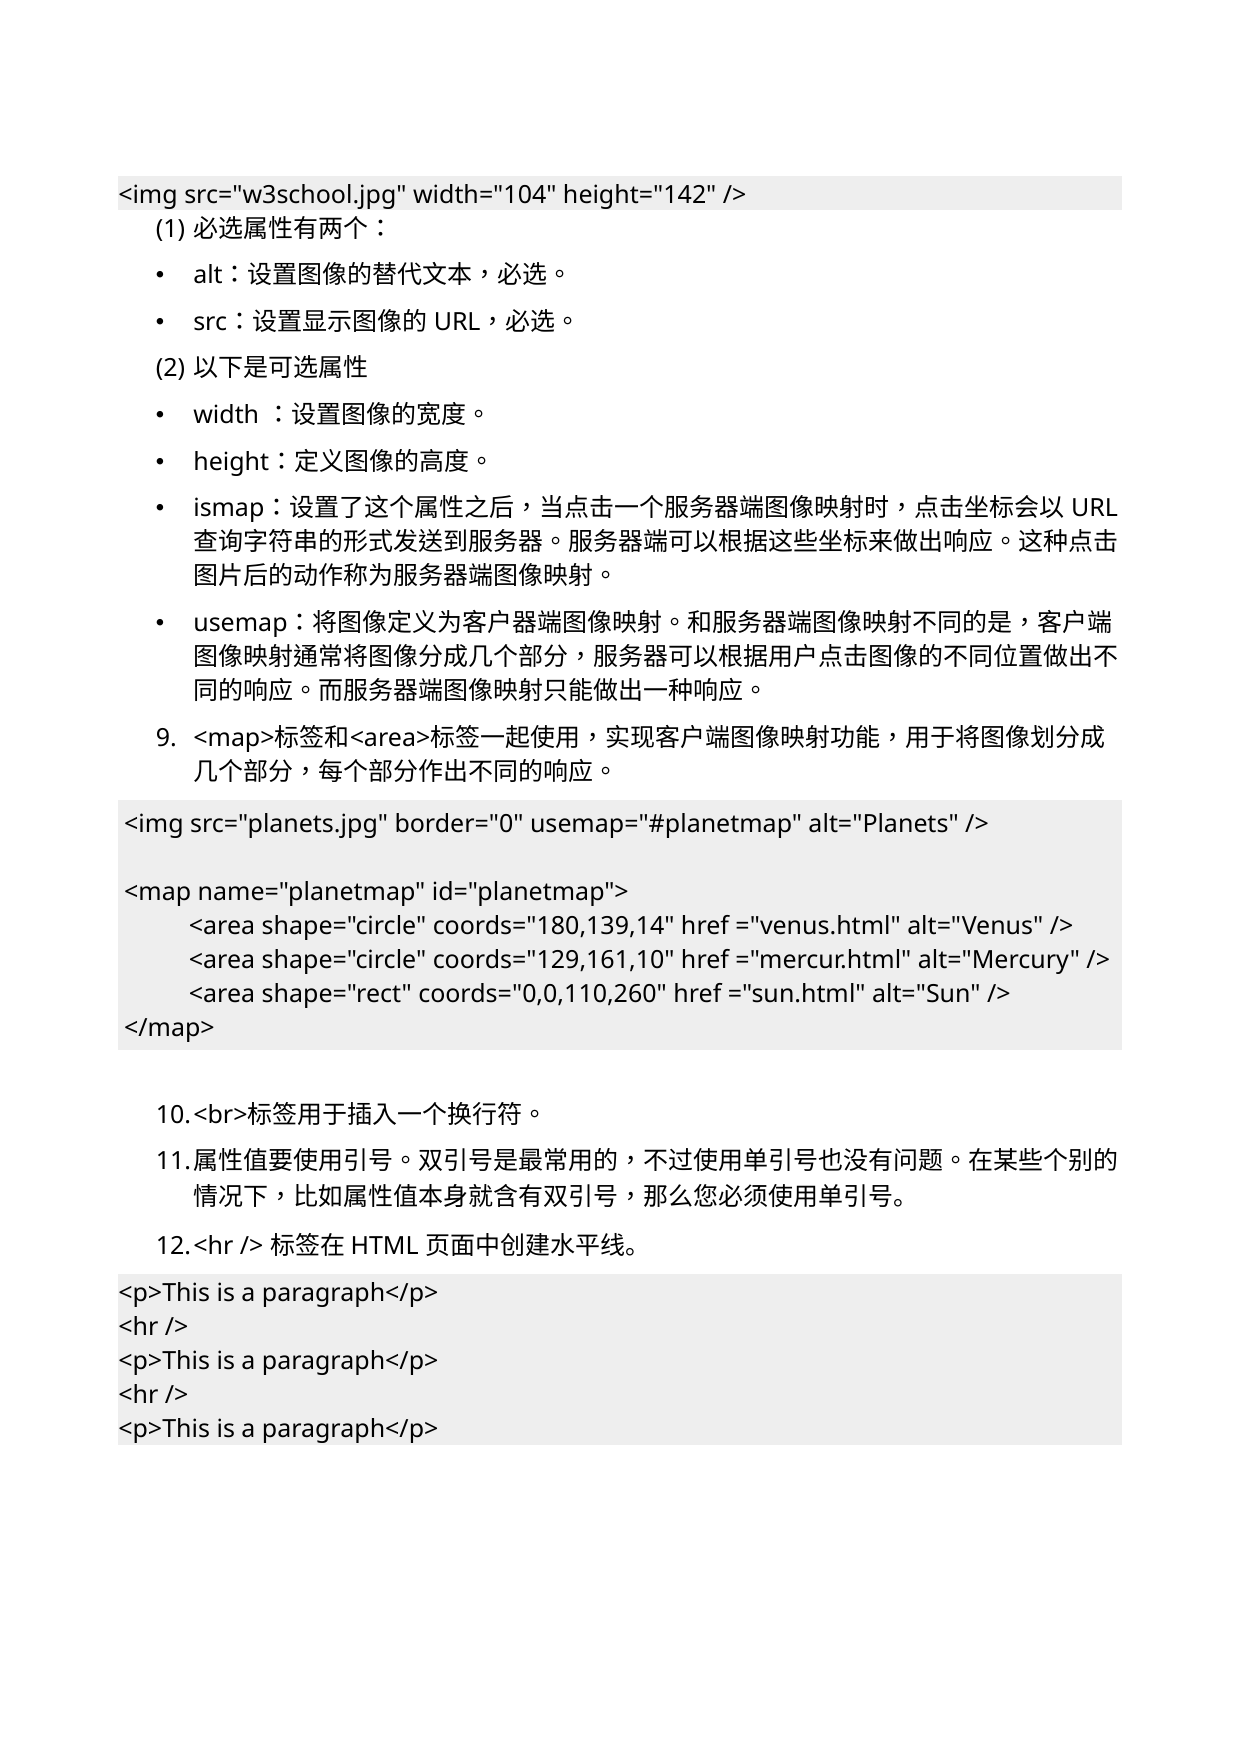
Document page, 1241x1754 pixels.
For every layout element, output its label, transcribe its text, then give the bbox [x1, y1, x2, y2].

table_header <img src="planets.jpg" border="0" usemap="#planetmap" alt="Planets" /> <map name="planetmap" id="planetmap"> <area shape="circle" coords="180,139,14" href ="venus.html" alt="Venus" /> <area shape="circle" coords="129,161,10" href ="mercur.html" alt="Mercury" /> <area shape="rect" coords="0,0,110,260" href ="sun.html" alt="Sun" /> </map> [118, 800, 1122, 1050]
list <br>标签用于插入一个换行符。 [156, 1096, 1122, 1130]
list height：定义图像的高度。 [156, 443, 1122, 477]
list alt：设置图像的替代文本，必选。 [156, 257, 1122, 291]
list ismap：设置了这个属性之后，当点击一个服务器端图像映射时，点击坐标会以 URL 查询字符串的形式发送到服务器。服务器端可以根据这些坐标来做出响应。这种点击图片后的动作称为服务器端图像映射。 [156, 490, 1122, 592]
list usemap：将图像定义为客户器端图像映射。和服务器端图像映射不同的是，客户端图像映射通常将图像分成几个部分，服务器可以根据用户点击图像的不同位置做出不同的响应。而服务器端图像映射只能做出一种响应。 [156, 604, 1122, 707]
list 属性值要使用引号。双引号是最常用的，不过使用单引号也没有问题。在某些个别的情况下，比如属性值本身就含有双引号，那么您必须使用单引号。 [156, 1143, 1122, 1213]
list src：设置显示图像的 URL，必选。 [156, 303, 1122, 338]
list width ：设置图像的宽度。 [156, 397, 1122, 431]
table_header <p>This is a paragraph</p> <hr /> <p>This is a paragraph</p> <hr /> <p>This is a paragraph</p> [118, 1274, 1122, 1445]
list <hr /> 标签在 HTML 页面中创建水平线。 [156, 1226, 1122, 1262]
list 以下是可选属性 [156, 350, 1122, 384]
list <map>标签和<area>标签一起使用，实现客户端图像映射功能，用于将图像划分成几个部分，每个部分作出不同的响应。 [156, 719, 1122, 787]
table_header <img src="w3school.jpg" width="104" height="142" /> [118, 176, 1122, 210]
list 必选属性有两个： [156, 210, 1122, 244]
